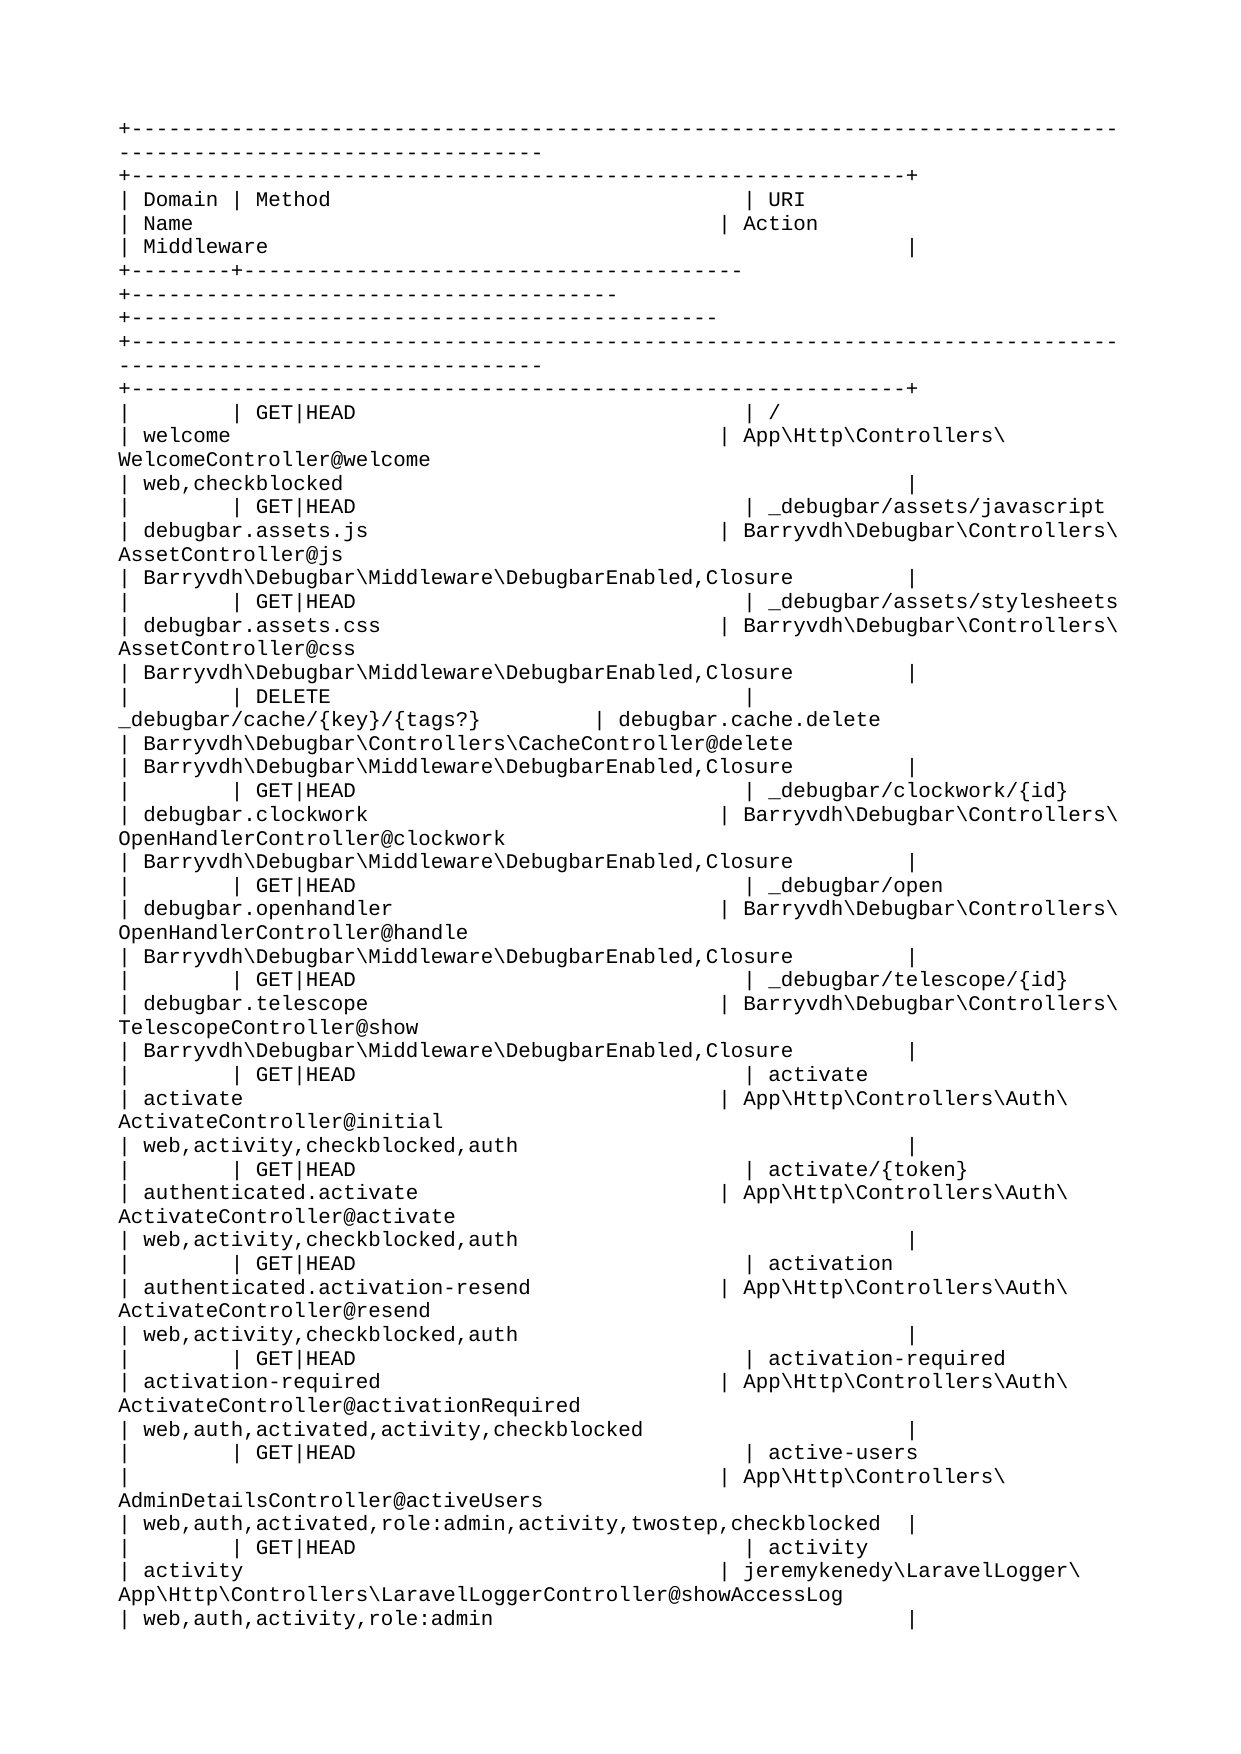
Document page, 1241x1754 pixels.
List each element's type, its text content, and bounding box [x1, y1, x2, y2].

text | Domain | Method | URI | Name | Action | Middleware | [118, 189, 1122, 260]
text | | GET|HEAD | activity | activity | jeremykenedy\LaravelLogger\App\Http\Controllers\LaravelLoggerController@showAccessLog | web,auth,activity,role:admin | [118, 1537, 1122, 1631]
text | | GET|HEAD | _debugbar/open | debugbar.openhandler | Barryvdh\Debugbar\Controllers\OpenHandlerController@handle | Barryvdh\Debugbar\Middleware\DebugbarEnabled,Closure | [118, 875, 1122, 969]
text | | GET|HEAD | _debugbar/clockwork/{id} | debugbar.clockwork | Barryvdh\Debugbar\Controllers\OpenHandlerController@clockwork | Barryvdh\Debugbar\Middleware\DebugbarEnabled,Closure | [118, 780, 1122, 875]
text | | GET|HEAD | activate/{token} | authenticated.activate | App\Http\Controllers\Auth\ActivateController@activate | web,activity,checkblocked,auth | [118, 1158, 1122, 1253]
text | | GET|HEAD | activation | authenticated.activation-resend | App\Http\Controllers\Auth\ActivateController@resend | web,activity,checkblocked,auth | [118, 1253, 1122, 1348]
text +--------+----------------------------------------+---------------------------------------+-----------------------------------------------+-----------------------------------------------------------------------------------------------------------------+--------------------------------------------------------------+ [118, 260, 1122, 402]
text | | GET|HEAD | active-users | | App\Http\Controllers\AdminDetailsController@activeUsers | web,auth,activated,role:admin,activity,twostep,checkblocked | [118, 1442, 1122, 1537]
text | | GET|HEAD | _debugbar/telescope/{id} | debugbar.telescope | Barryvdh\Debugbar\Controllers\TelescopeController@show | Barryvdh\Debugbar\Middleware\DebugbarEnabled,Closure | [118, 969, 1122, 1064]
text | | GET|HEAD | / | welcome | App\Http\Controllers\WelcomeController@welcome | web,checkblocked | [118, 402, 1122, 496]
text | | GET|HEAD | _debugbar/assets/stylesheets | debugbar.assets.css | Barryvdh\Debugbar\Controllers\AssetController@css | Barryvdh\Debugbar\Middleware\DebugbarEnabled,Closure | [118, 591, 1122, 686]
text | | GET|HEAD | activation-required | activation-required | App\Http\Controllers\Auth\ActivateController@activationRequired | web,auth,activated,activity,checkblocked | [118, 1348, 1122, 1442]
text | | GET|HEAD | _debugbar/assets/javascript | debugbar.assets.js | Barryvdh\Debugbar\Controllers\AssetController@js | Barryvdh\Debugbar\Middleware\DebugbarEnabled,Closure | [118, 496, 1122, 591]
text +-----------------------------------------------------------------------------------------------------------------+--------------------------------------------------------------+ [118, 118, 1122, 189]
text | | DELETE | _debugbar/cache/{key}/{tags?} | debugbar.cache.delete | Barryvdh\Debugbar\Controllers\CacheController@delete | Barryvdh\Debugbar\Middleware\DebugbarEnabled,Closure | [118, 686, 1122, 780]
text | | GET|HEAD | activate | activate | App\Http\Controllers\Auth\ActivateController@initial | web,activity,checkblocked,auth | [118, 1064, 1122, 1158]
